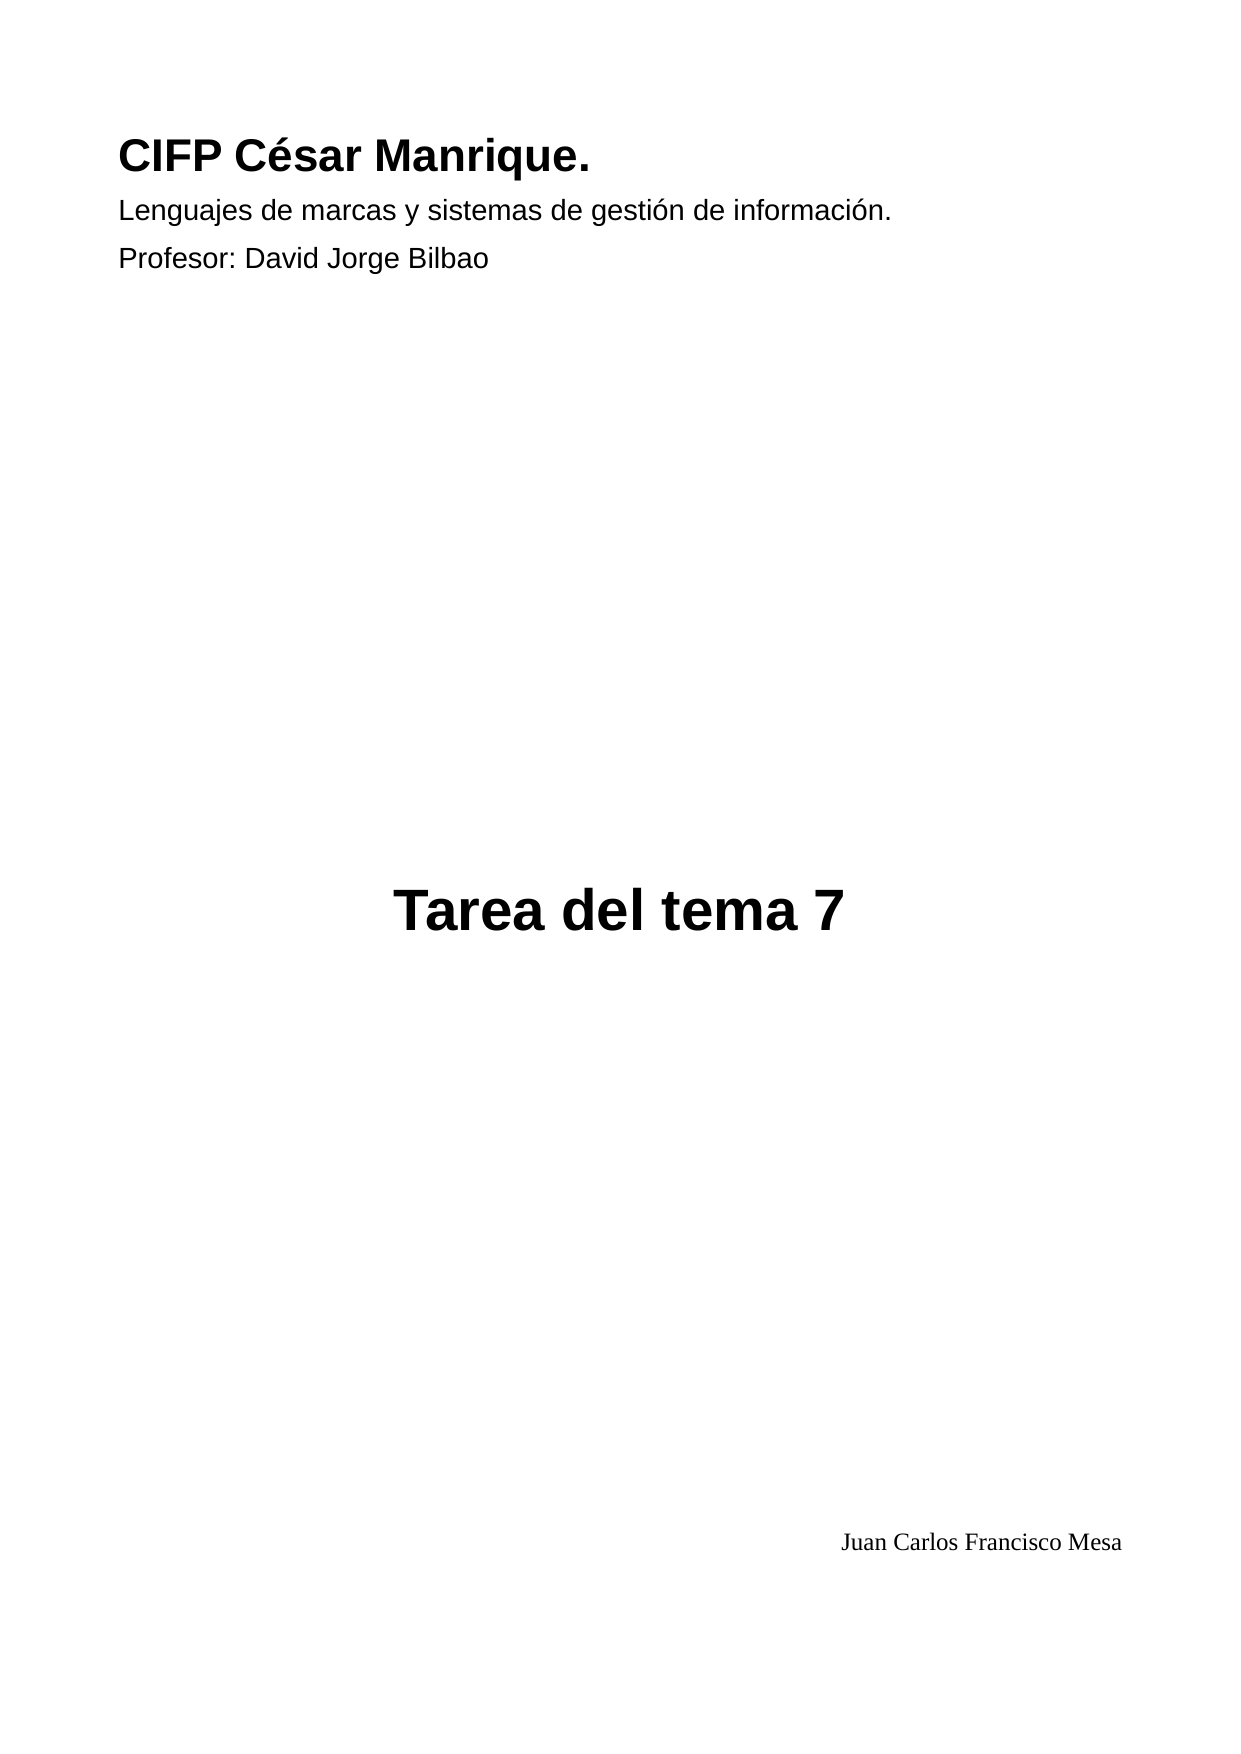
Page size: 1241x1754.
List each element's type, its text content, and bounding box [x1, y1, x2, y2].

title CIFP César Manrique. [118, 128, 1122, 181]
title Tarea del tema 7 [118, 876, 1122, 943]
text Profesor: David Jorge Bilbao [118, 241, 1122, 275]
text Lenguajes de marcas y sistemas de gestión de información. [118, 193, 1122, 227]
text Juan Carlos Francisco Mesa [118, 1527, 1122, 1555]
